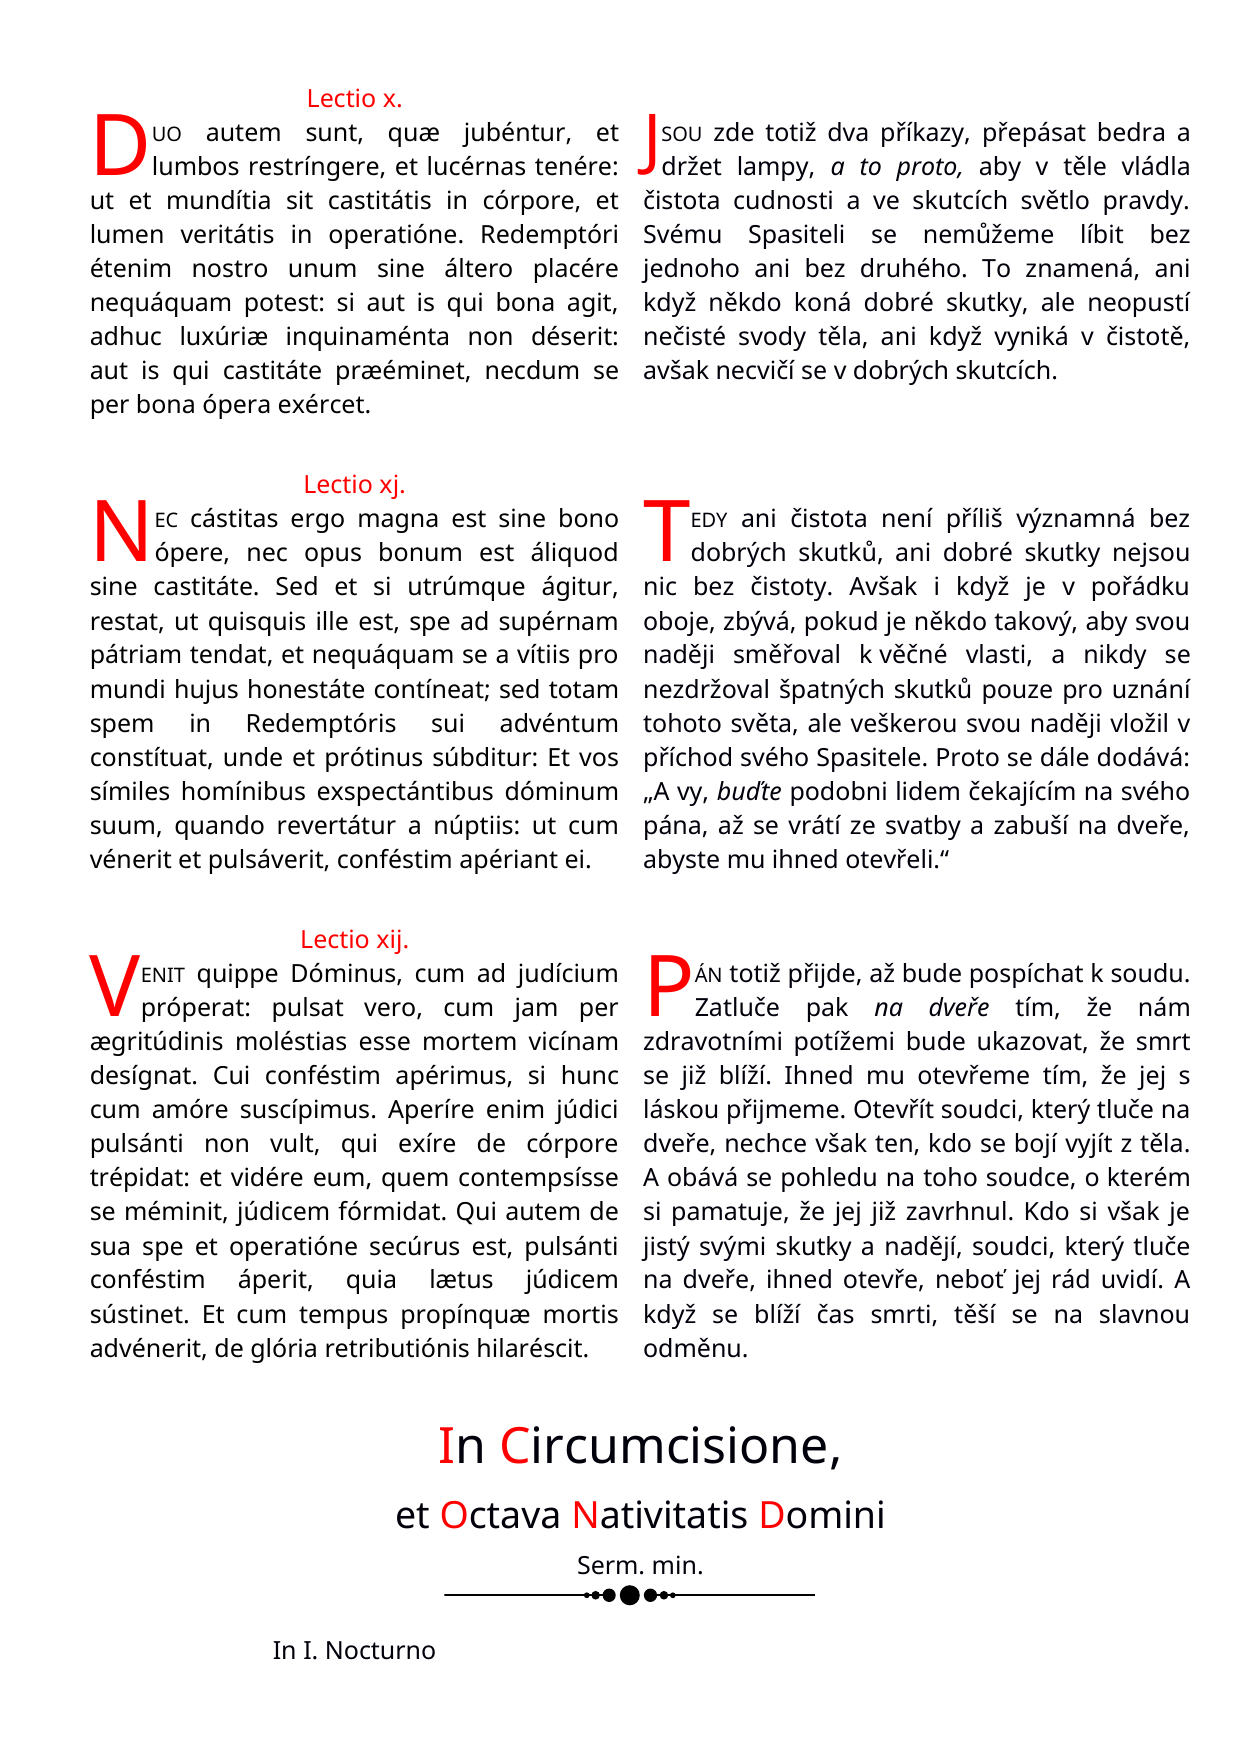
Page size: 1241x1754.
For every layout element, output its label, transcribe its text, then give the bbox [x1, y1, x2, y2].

table_cell Lectio xj. Nec cástitas ergo magna est sine bono ópere, nec opus bonum est áliquod sine castitáte. Sed et si utrúmque ágitur, restat, ut quisquis ille est, spe ad supérnam pátriam tendat, et nequáquam se a vítiis pro mundi hujus honestáte contíneat; sed totam spem in Redemptóris sui advéntum constítuat, unde et prótinus súbditur: Et vos símiles homínibus exspectántibus dóminum suum, quando revertátur a núptiis: ut cum vénerit et pulsáverit, conféstim apériant ei. [78, 461, 631, 916]
table_cell In Circumcisione, et Octava Nativitatis Domini Serm. min. [78, 1404, 1203, 1626]
table_cell Tedy ani čistota není příliš významná bez dobrých skutků, ani dobré skutky nejsou nic bez čistoty. Avšak i když je v pořádku oboje, zbývá, pokud je někdo takový, aby svou naději směřoval k věčné vlasti, a nikdy se nezdržoval špatných skutků pouze pro uznání tohoto světa, ale veškerou svou naději vložil v příchod svého Spasitele. Proto se dále dodává: „A vy, buďte podobni lidem čekajícím na svého pána, až se vrátí ze svatby a zabuší na dveře, abyste mu ihned otevřeli.“ [631, 461, 1203, 916]
table_cell [631, 1626, 1203, 1672]
table_cell Lectio xij. Venit quippe Dóminus, cum ad judícium próperat: pulsat vero, cum jam per ægritúdinis moléstias esse mortem vicínam desígnat. Cui conféstim apérimus, si hunc cum amóre suscípimus. Aperíre enim júdici pulsánti non vult, qui exíre de córpore trépidat: et vidére eum, quem contempsísse se méminit, júdicem fórmidat. Qui autem de sua spe et operatióne secúrus est, pulsánti conféstim áperit, quia lætus júdicem sústinet. Et cum tempus propínquæ mortis advénerit, de glória retributiónis hilaréscit. [78, 916, 631, 1404]
table_cell Lectio x. Duo autem sunt, quæ jubéntur, et lumbos restríngere, et lucérnas tenére: ut et mundítia sit castitátis in córpore, et lumen veritátis in operatióne. Redemptóri étenim nostro unum sine áltero placére nequáquam potest: si aut is qui bona agit, adhuc luxúriæ inquinaménta non déserit: aut is qui castitáte præéminet, necdum se per bona ópera exércet. [78, 74, 631, 461]
table_cell In I. Nocturno De Epístola beáti Pauli Apóstoli ad Romános. Lectio j. Cap. 3. Quid ergo ámplius Judæo est? aut quæ utílitas circumcisiónis? multum per omnem modum. Primum quidem quia crédita sunt illis elóquia Dei. Quid enim si quidam illórum non credidérunt? Numquid incredúlitas illórum fidem Dei evacuábit? Absit. Est autem Deus verax: omnis autem homo mendax, sicut scriptum est: Ut justificéris in sermónibus tuis: et vincas cum judicáris. [78, 1626, 631, 1672]
table_cell Jsou zde totiž dva příkazy, přepásat bedra a držet lampy, a to proto, aby v těle vládla čistota cudnosti a ve skutcích světlo pravdy. Svému Spasiteli se nemůžeme líbit bez jednoho ani bez druhého. To znamená, ani když někdo koná dobré skutky, ale neopustí nečisté svody těla, ani když vyniká v čistotě, avšak necvičí se v dobrých skutcích. [631, 74, 1203, 461]
table_cell Pán totiž přijde, až bude pospíchat k soudu. Zatluče pak na dveře tím, že nám zdravotními potížemi bude ukazovat, že smrt se již blíží. Ihned mu otevřeme tím, že jej s láskou přijmeme. Otevřít soudci, který tluče na dveře, nechce však ten, kdo se bojí vyjít z těla. A obává se pohledu na toho soudce, o kterém si pamatuje, že jej již zavrhnul. Kdo si však je jistý svými skutky a nadějí, soudci, který tluče na dveře, ihned otevře, neboť jej rád uvidí. A když se blíží čas smrti, těší se na slavnou odměnu. [631, 916, 1203, 1404]
